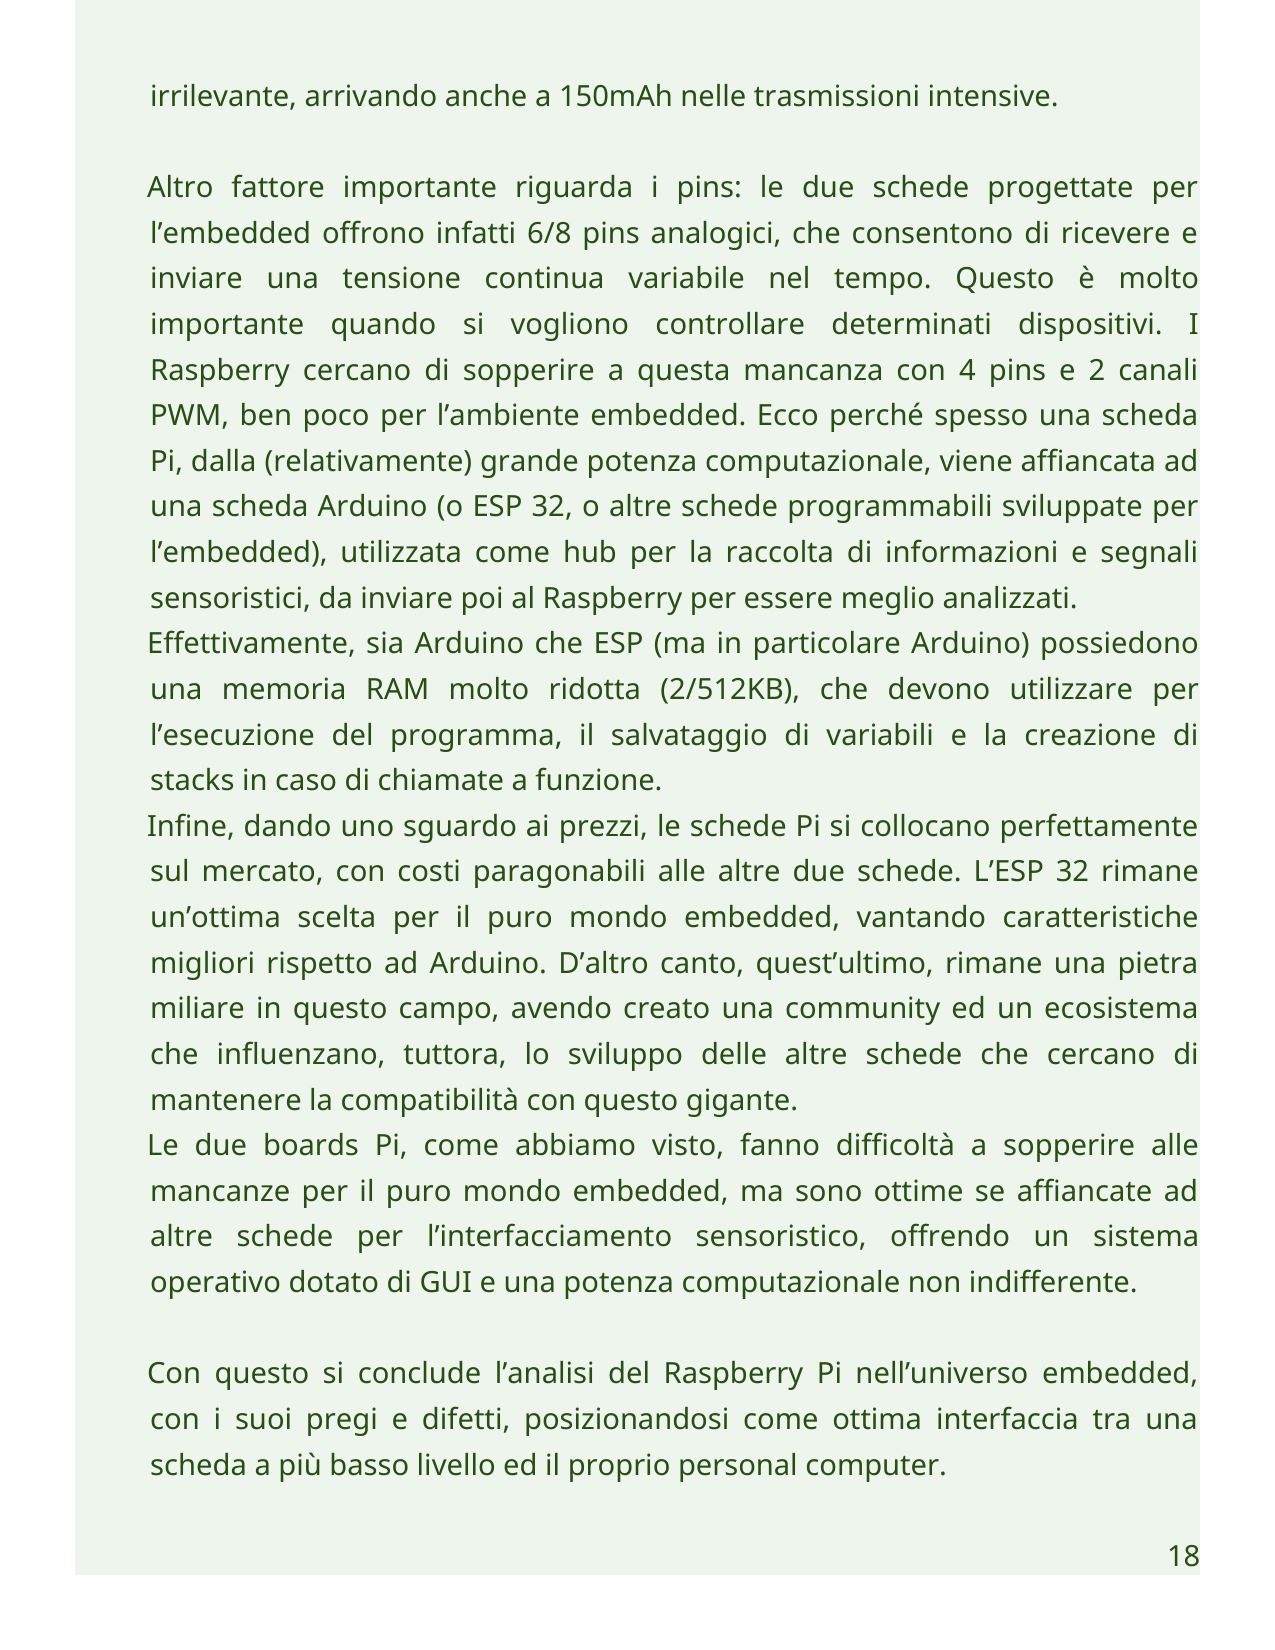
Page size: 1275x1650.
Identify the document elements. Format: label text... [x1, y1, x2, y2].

text Le due boards Pi, come abbiamo visto, fanno difficoltà a sopperire alle mancanze per il puro mondo embedded, ma sono ottime se affiancate ad altre schede per l’interfacciamento sensoristico, offrendo un sistema operativo dotato di GUI e una potenza computazionale non indifferente. [147, 1124, 1200, 1301]
text irrilevante, arrivando anche a 150mAh nelle trasmissioni intensive. [147, 75, 1200, 115]
text Altro fattore importante riguarda i pins: le due schede progettate per l’embedded offrono infatti 6/8 pins analogici, che consentono di ricevere e inviare una tensione continua variabile nel tempo. Questo è molto importante quando si vogliono controllare determinati dispositivi. I Raspberry cercano di sopperire a questa mancanza con 4 pins e 2 canali PWM, ben poco per l’ambiente embedded. Ecco perché spesso una scheda Pi, dalla (relativamente) grande potenza computazionale, viene affiancata ad una scheda Arduino (o ESP 32, o altre schede programmabili sviluppate per l’embedded), utilizzata come hub per la raccolta di informazioni e segnali sensoristici, da inviare poi al Raspberry per essere meglio analizzati. [147, 166, 1200, 617]
text Effettivamente, sia Arduino che ESP (ma in particolare Arduino) possiedono una memoria RAM molto ridotta (2/512KB), che devono utilizzare per l’esecuzione del programma, il salvataggio di variabili e la creazione di stacks in caso di chiamate a funzione. [147, 622, 1200, 799]
text Con questo si conclude l’analisi del Raspberry Pi nell’universo embedded, con i suoi pregi e difetti, posizionandosi come ottima interfaccia tra una scheda a più basso livello ed il proprio personal computer. [147, 1352, 1200, 1483]
text Infine, dando uno sguardo ai prezzi, le schede Pi si collocano perfettamente sul mercato, con costi paragonabili alle altre due schede. L’ESP 32 rimane un’ottima scelta per il puro mondo embedded, vantando caratteristiche migliori rispetto ad Arduino. D’altro canto, quest’ultimo, rimane una pietra miliare in questo campo, avendo creato una community ed un ecosistema che influenzano, tuttora, lo sviluppo delle altre schede che cercano di mantenere la compatibilità con questo gigante. [147, 805, 1200, 1118]
